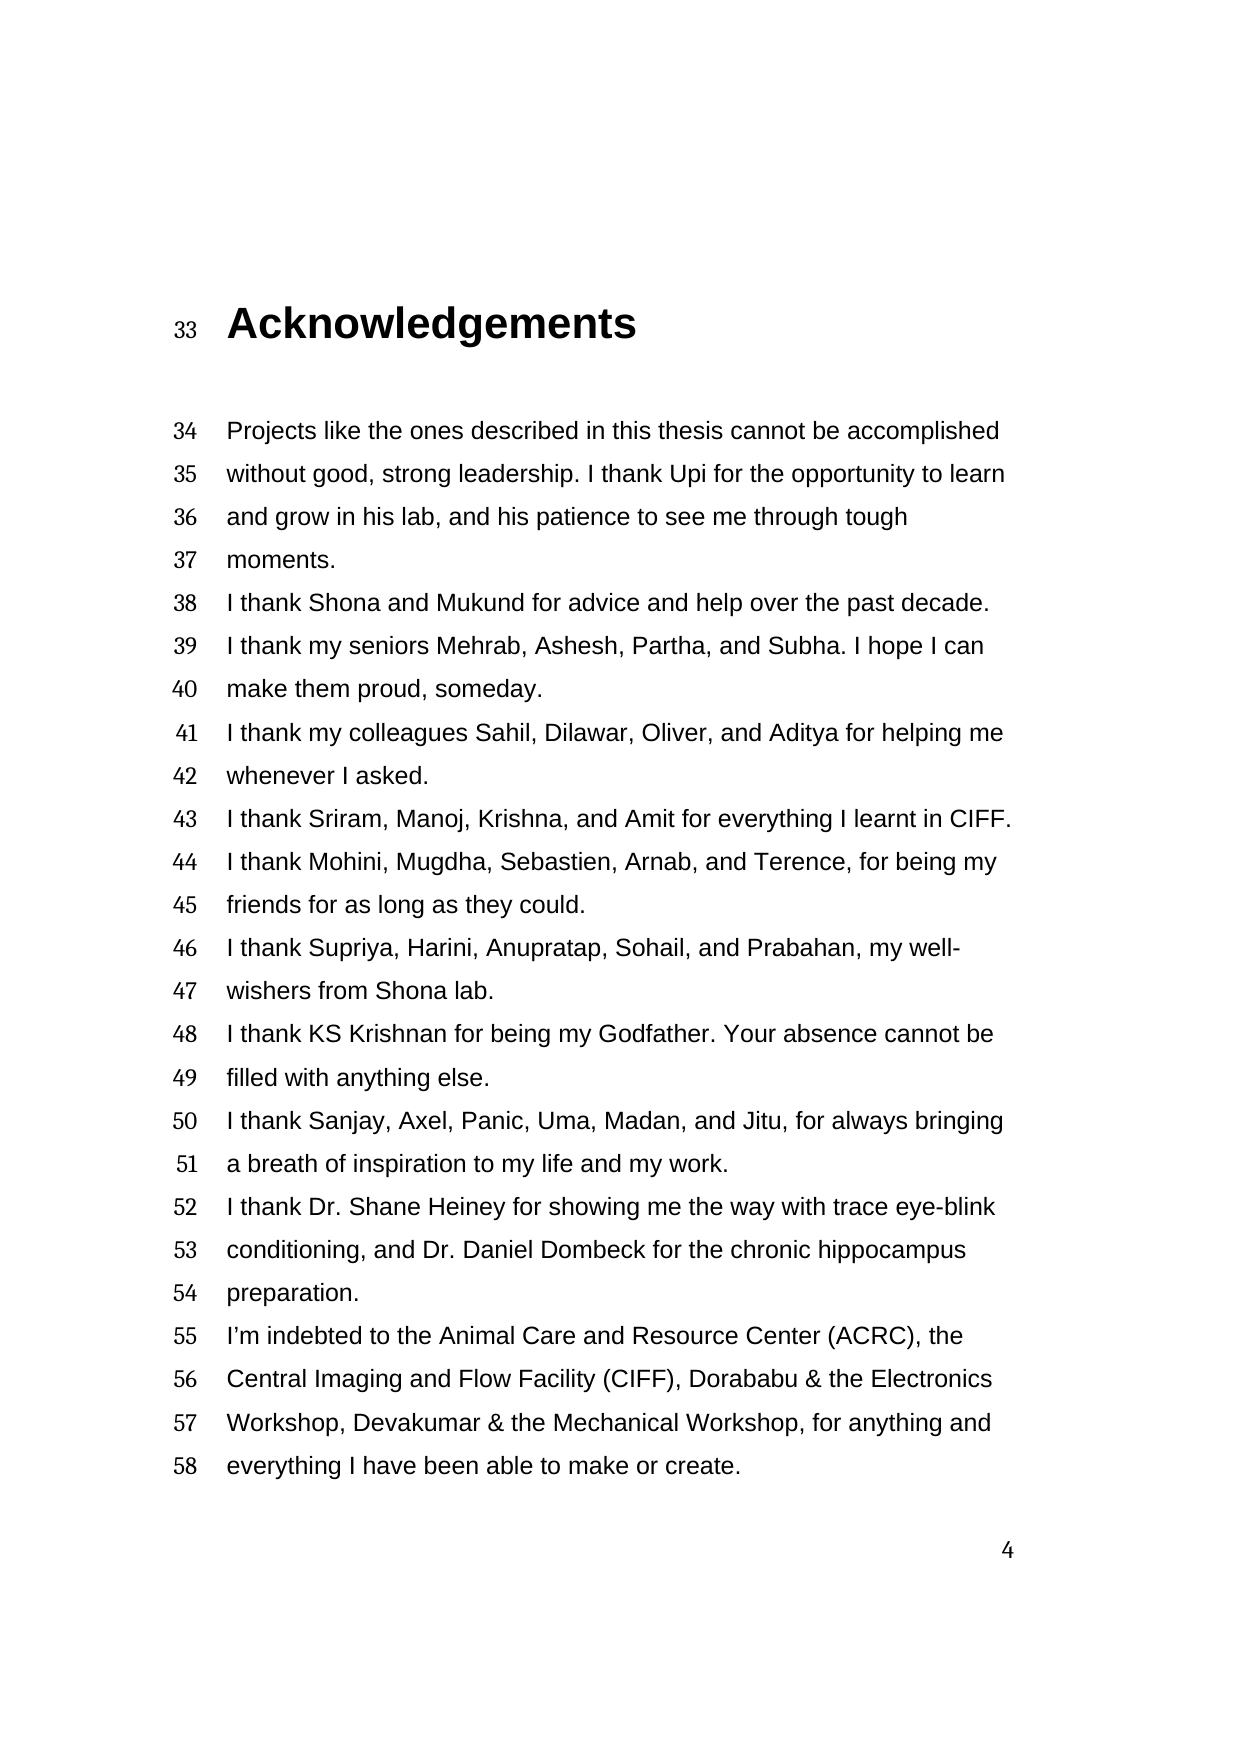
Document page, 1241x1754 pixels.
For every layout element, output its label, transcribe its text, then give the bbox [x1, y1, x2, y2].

text I thank Sriram, Manoj, Krishna, and Amit for everything I learnt in CIFF. [226, 804, 1014, 833]
text I thank Shona and Mukund for advice and help over the past decade. [226, 588, 1014, 617]
text I thank Sanjay, Axel, Panic, Uma, Madan, and Jitu, for always bringing a breath of inspiration to my life and my work. [226, 1106, 1014, 1178]
text I thank Mohini, Mugdha, Sebastien, Arnab, and Terence, for being my friends for as long as they could. [226, 847, 1014, 919]
text I thank Supriya, Harini, Anupratap, Sohail, and Prabahan, my well-wishers from Shona lab. [226, 933, 1014, 1005]
text I thank my colleagues Sahil, Dilawar, Oliver, and Aditya for helping me whenever I asked. [226, 718, 1014, 789]
text I thank Dr. Shane Heiney for showing me the way with trace eye-blink conditioning, and Dr. Daniel Dombeck for the chronic hippocampus preparation. [226, 1192, 1014, 1307]
text I thank KS Krishnan for being my Godfather. Your absence cannot be filled with anything else. [226, 1019, 1014, 1091]
text Projects like the ones described in this thesis cannot be accomplished without good, strong leadership. I thank Upi for the opportunity to learn and grow in his lab, and his patience to see me through tough moments. [226, 416, 1014, 574]
text I’m indebted to the Animal Care and Resource Center (ACRC), the Central Imaging and Flow Facility (CIFF), Dorababu & the Electronics Workshop, Devakumar & the Mechanical Workshop, for anything and everything I have been able to make or create. [226, 1321, 1014, 1479]
subtitle Acknowledgements [226, 297, 1014, 347]
text I thank my seniors Mehrab, Ashesh, Partha, and Subha. I hope I can make them proud, someday. [226, 631, 1014, 703]
